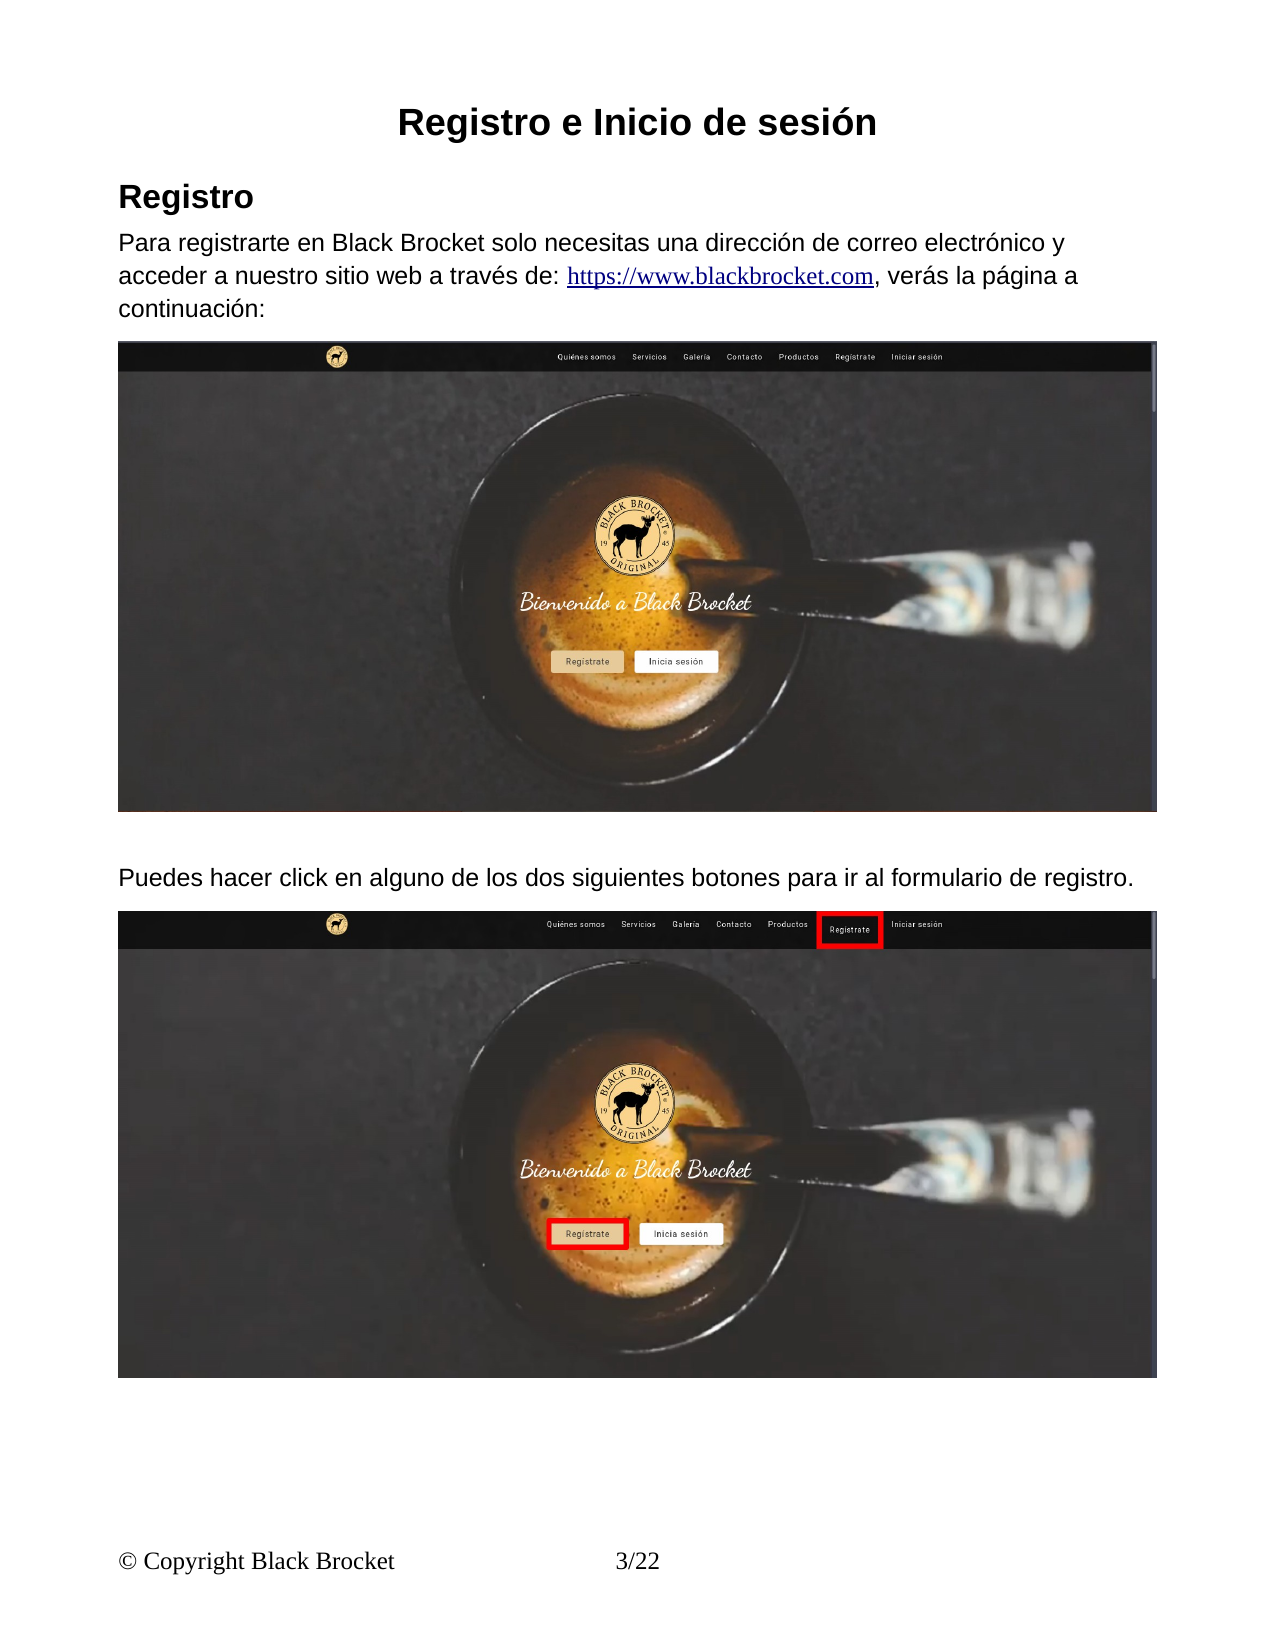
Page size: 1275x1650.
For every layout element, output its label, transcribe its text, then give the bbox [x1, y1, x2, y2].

picture [118, 341, 1157, 812]
subtitle Registro [118, 177, 1157, 216]
picture [118, 911, 1157, 1378]
text Puedes hacer click en alguno de los dos siguientes botones para ir al formulario de registro. [118, 863, 1157, 892]
text Para registrarte en Black Brocket solo necesitas una dirección de correo electrónico y acceder a nuestro sitio web a través de: https://www.blackbrocket.com, verás la página a continuación: [118, 228, 1157, 323]
subtitle Registro e Inicio de sesión [118, 100, 1157, 144]
